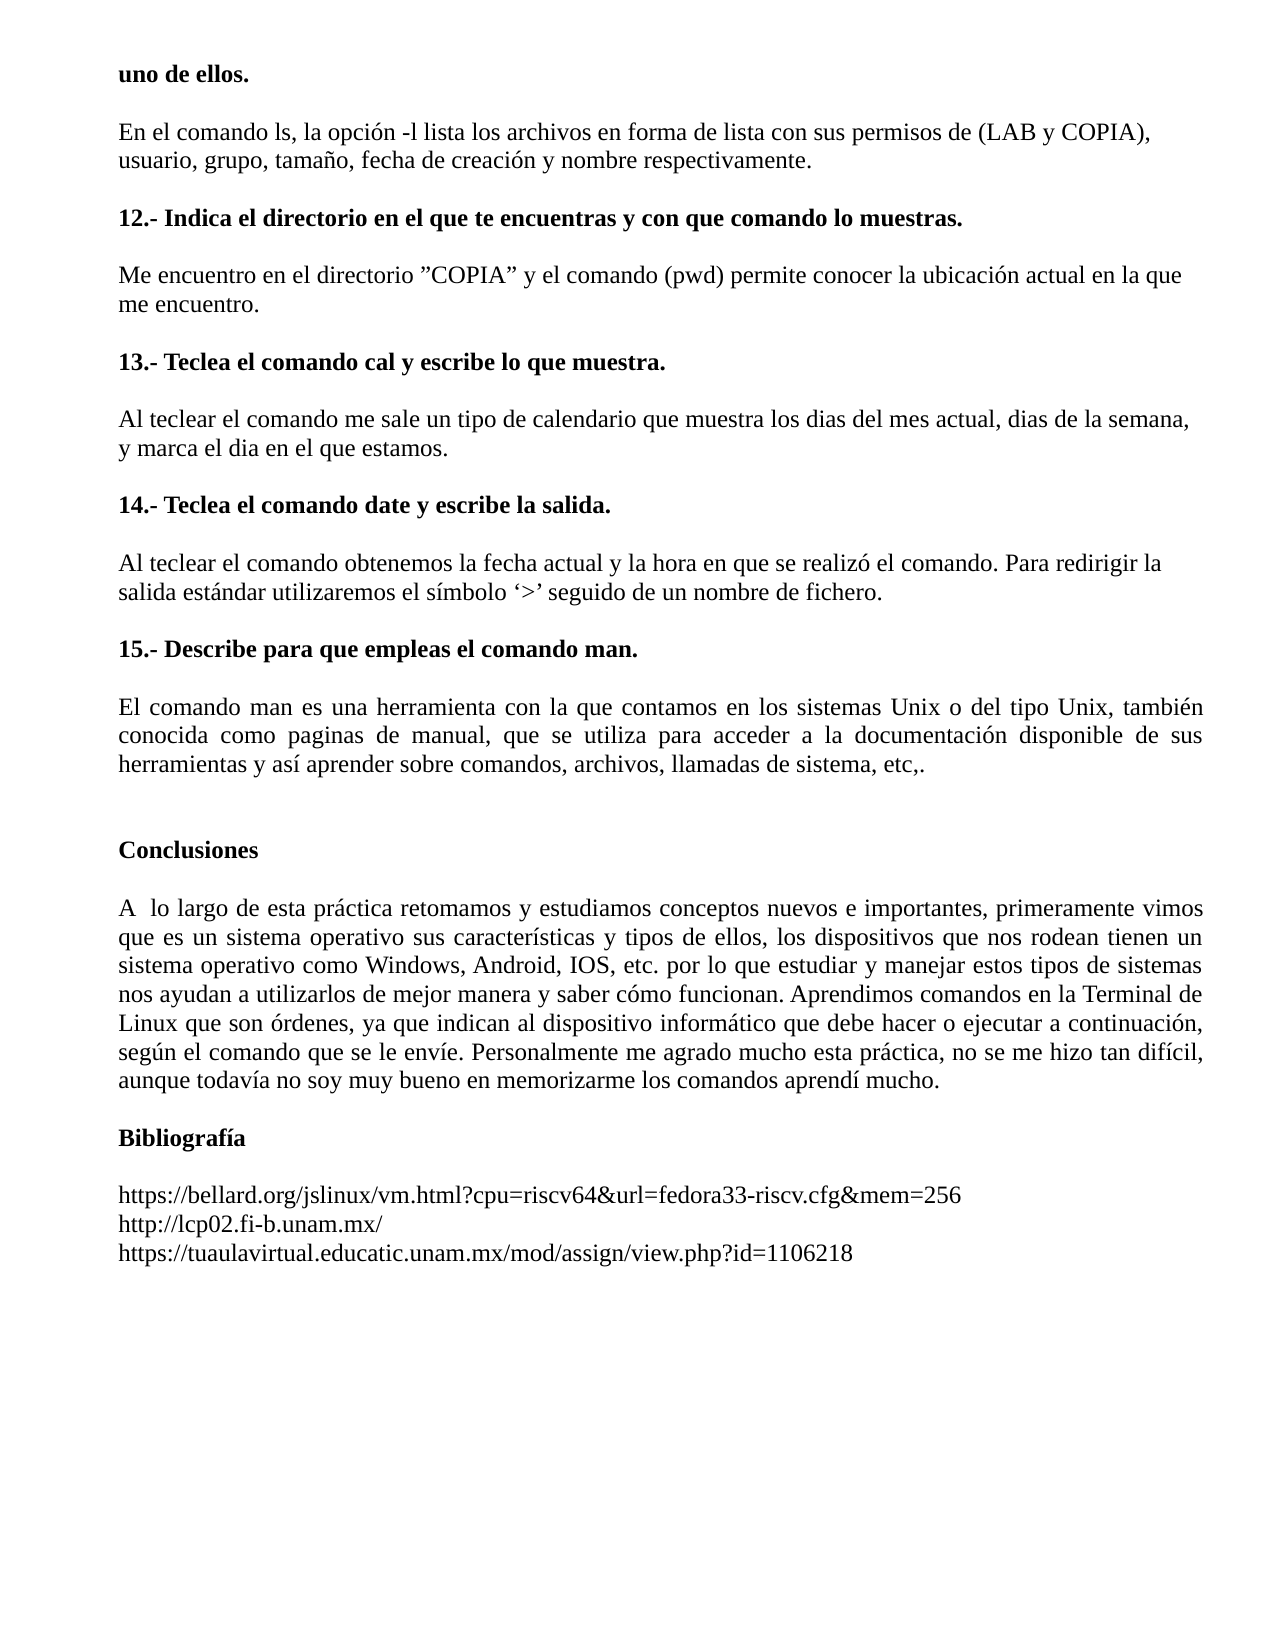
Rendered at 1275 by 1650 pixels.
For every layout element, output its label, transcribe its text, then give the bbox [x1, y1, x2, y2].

text 13.- Teclea el comando cal y escribe lo que muestra. [118, 347, 1205, 375]
text A lo largo de esta práctica retomamos y estudiamos conceptos nuevos e importantes, primeramente vimos que es un sistema operativo sus características y tipos de ellos, los dispositivos que nos rodean tienen un sistema operativo como Windows, Android, IOS, etc. por lo que estudiar y manejar estos tipos de sistemas nos ayudan a utilizarlos de mejor manera y saber cómo funcionan. Aprendimos comandos en la Terminal de Linux que son órdenes, ya que indican al dispositivo informático que debe hacer o ejecutar a continuación, según el comando que se le envíe. Personalmente me agrado mucho esta práctica, no se me hizo tan difícil, aunque todavía no soy muy bueno en memorizarme los comandos aprendí mucho. [118, 893, 1205, 1094]
text https://bellard.org/jslinux/vm.html?cpu=riscv64&url=fedora33-riscv.cfg&mem=256 [118, 1180, 1205, 1209]
text Al teclear el comando obtenemos la fecha actual y la hora en que se realizó el comando. Para redirigir la salida estándar utilizaremos el símbolo ‘>’ seguido de un nombre de fichero. [118, 548, 1205, 605]
text Me encuentro en el directorio ”COPIA” y el comando (pwd) permite conocer la ubicación actual en la que me encuentro. [118, 260, 1205, 318]
text uno de ellos. [118, 59, 1205, 88]
text Al teclear el comando me sale un tipo de calendario que muestra los dias del mes actual, dias de la semana, y marca el dia en el que estamos. [118, 404, 1205, 462]
text 12.- Indica el directorio en el que te encuentras y con que comando lo muestras. [118, 203, 1205, 232]
text 15.- Describe para que empleas el comando man. [118, 634, 1205, 663]
text En el comando ls, la opción -l lista los archivos en forma de lista con sus permisos de (LAB y COPIA), usuario, grupo, tamaño, fecha de creación y nombre respectivamente. [118, 117, 1205, 174]
text 14.- Teclea el comando date y escribe la salida. [118, 490, 1205, 519]
text Conclusiones [118, 835, 1205, 864]
text http://lcp02.fi-b.unam.mx/ [118, 1209, 1205, 1238]
text El comando man es una herramienta con la que contamos en los sistemas Unix o del tipo Unix, también conocida como paginas de manual, que se utiliza para acceder a la documentación disponible de sus herramientas y así aprender sobre comandos, archivos, llamadas de sistema, etc,. [118, 692, 1205, 778]
text Bibliografía [118, 1123, 1205, 1152]
text https://tuaulavirtual.educatic.unam.mx/mod/assign/view.php?id=1106218 [118, 1238, 1205, 1267]
